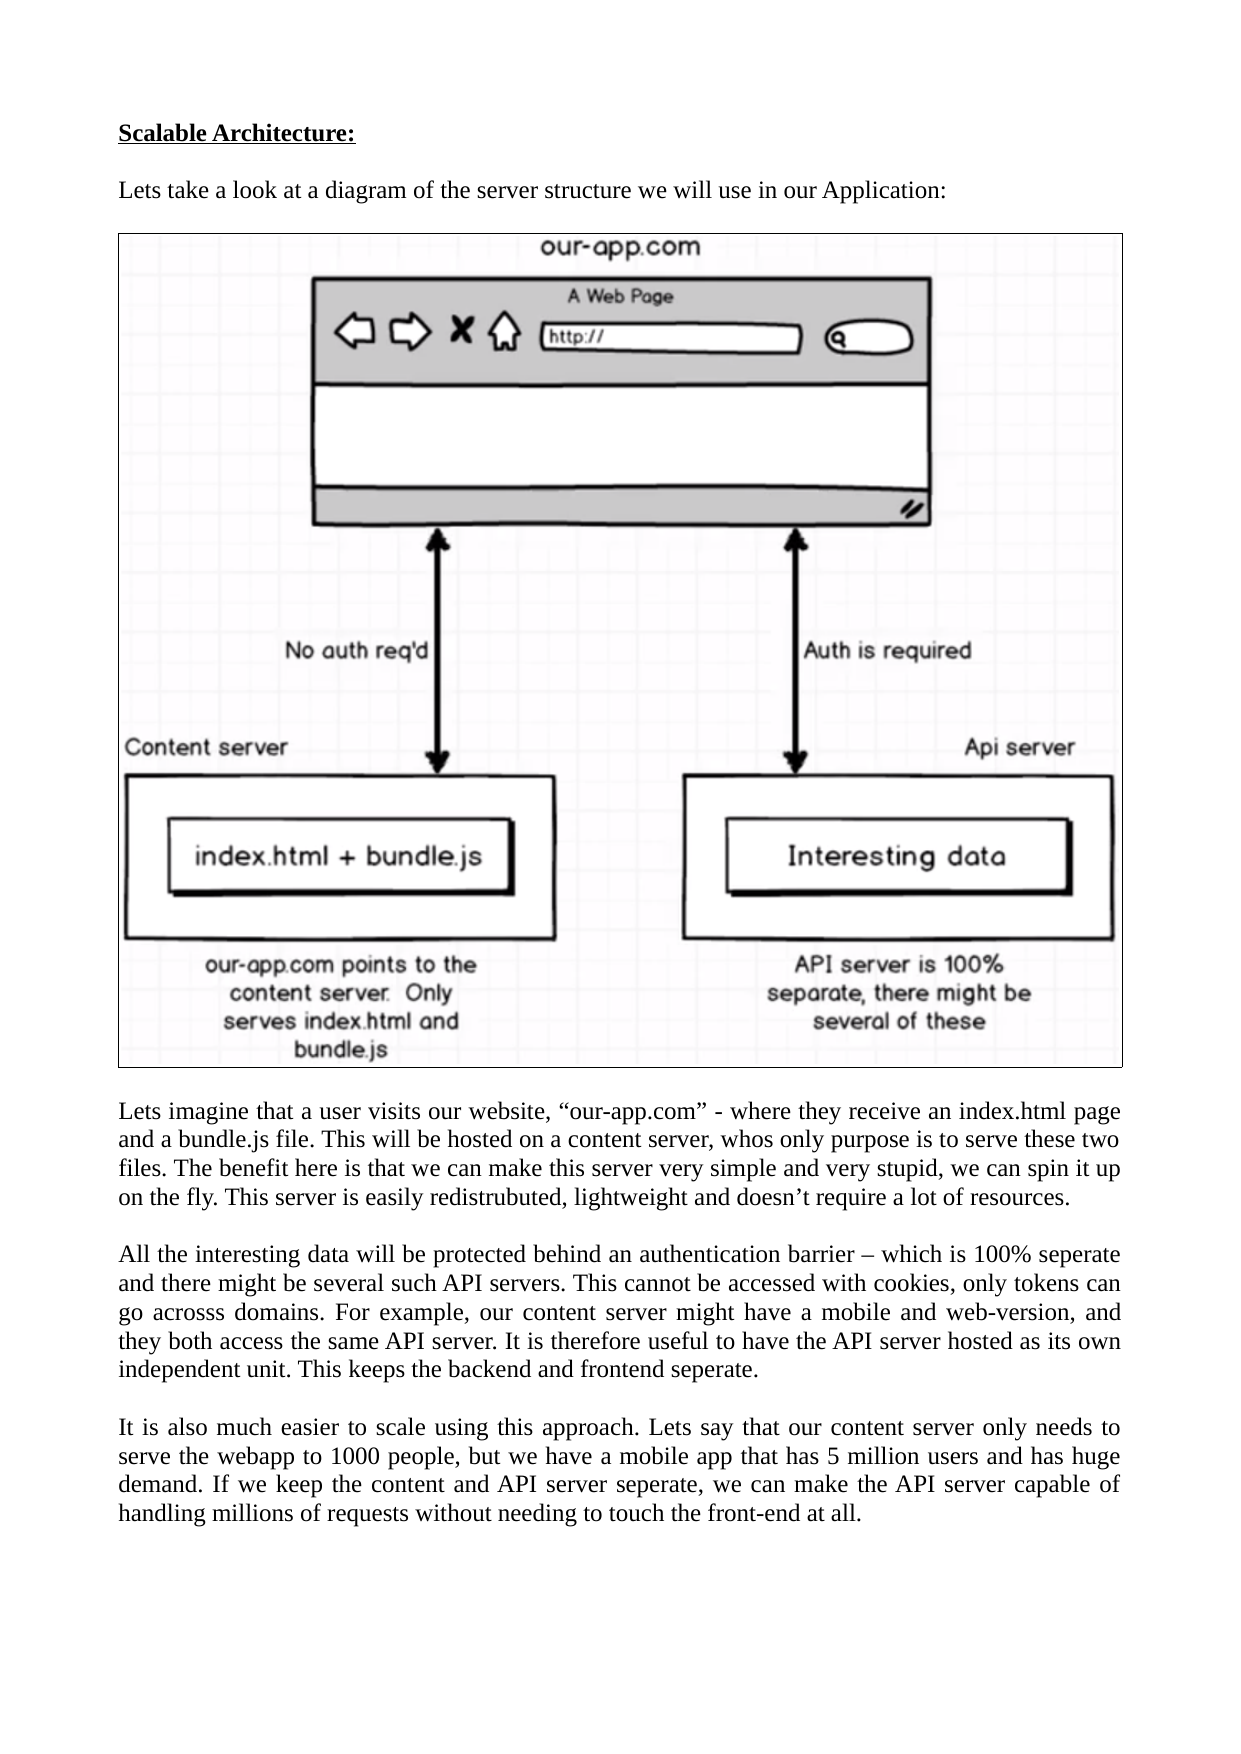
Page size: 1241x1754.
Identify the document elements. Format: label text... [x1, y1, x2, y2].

text Lets take a look at a diagram of the server structure we will use in our Application: [118, 176, 1122, 204]
text Lets imagine that a user visits our website, “our-app.com” - where they receive an index.html page and a bundle.js file. This will be hosted on a content server, whos only purpose is to serve these two files. The benefit here is that we can make this server very simple and very stupid, we can spin it up on the fly. This server is easily redistrubuted, lightweight and doesn’t require a lot of resources. [118, 1096, 1122, 1211]
text It is also much easier to scale using this approach. Lets say that our content server only needs to serve the webapp to 1000 people, but we have a mobile app that has 5 million users and has huge demand. If we keep the content and API server seperate, we can make the API server capable of handling millions of requests without needing to touch the front-end at all. [118, 1412, 1122, 1527]
text Scalable Architecture: [118, 118, 1122, 147]
text All the interesting data will be protected behind an authentication barrier – which is 100% seperate and there might be several such API servers. This cannot be accessed with cookies, only tokens can go acrosss domains. For example, our content server might have a mobile and web-version, and they both access the same API server. It is therefore useful to have the API server hosted as its own independent unit. This keeps the backend and frontend seperate. [118, 1239, 1122, 1383]
picture [121, 236, 1119, 1064]
